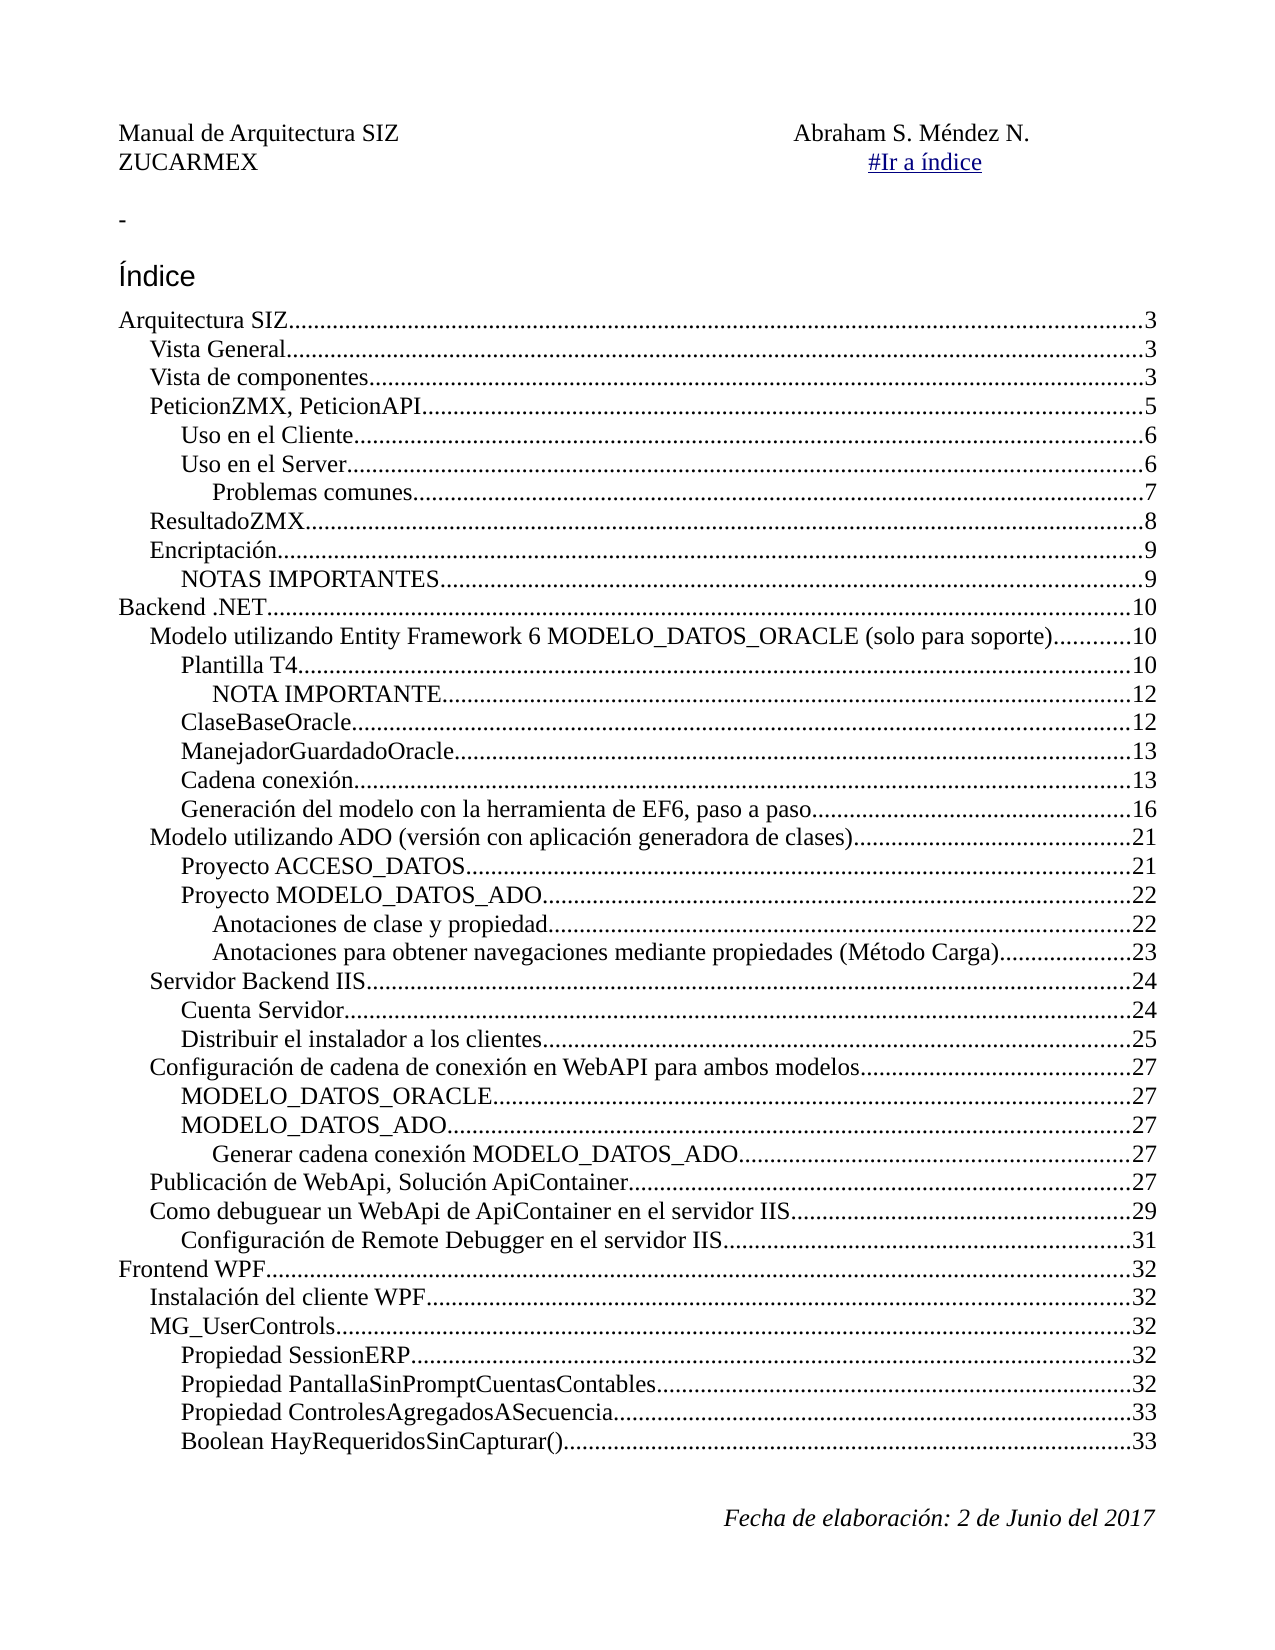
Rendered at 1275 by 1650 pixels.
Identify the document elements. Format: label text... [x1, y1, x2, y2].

text ManejadorGuardadoOracle 13 [118, 736, 1157, 765]
text MODELO_DATOS_ORACLE 27 [118, 1081, 1157, 1110]
text Anotaciones para obtener navegaciones mediante propiedades (Método Carga) 23 [118, 937, 1157, 966]
text MODELO_DATOS_ADO 27 [118, 1110, 1157, 1139]
text PeticionZMX, PeticionAPI 5 [118, 391, 1157, 420]
text Distribuir el instalador a los clientes 25 [118, 1024, 1157, 1052]
text Como debuguear un WebApi de ApiContainer en el servidor IIS 29 [118, 1196, 1157, 1225]
subtitle Índice [118, 259, 1157, 292]
text Proyecto ACCESO_DATOS 21 [118, 851, 1157, 880]
text Encriptación 9 [118, 535, 1157, 564]
text Cuenta Servidor 24 [118, 995, 1157, 1024]
text Generación del modelo con la herramienta de EF6, paso a paso 16 [118, 794, 1157, 822]
text Plantilla T4 10 [118, 650, 1157, 679]
text - [118, 205, 1157, 234]
text Instalación del cliente WPF 32 [118, 1282, 1157, 1311]
text Propiedad ControlesAgregadosASecuencia 33 [118, 1397, 1157, 1426]
text Backend .NET 10 [118, 592, 1157, 621]
text Configuración de Remote Debugger en el servidor IIS 31 [118, 1225, 1157, 1254]
text Uso en el Server 6 [118, 449, 1157, 477]
text Configuración de cadena de conexión en WebAPI para ambos modelos 27 [118, 1052, 1157, 1081]
text Problemas comunes 7 [118, 477, 1157, 506]
text Uso en el Cliente 6 [118, 420, 1157, 449]
text Anotaciones de clase y propiedad 22 [118, 909, 1157, 937]
text Boolean HayRequeridosSinCapturar() 33 [118, 1426, 1157, 1455]
text Modelo utilizando Entity Framework 6 MODELO_DATOS_ORACLE (solo para soporte) 10 [118, 621, 1157, 650]
text ResultadoZMX 8 [118, 506, 1157, 535]
text Frontend WPF 32 [118, 1254, 1157, 1282]
text Servidor Backend IIS 24 [118, 966, 1157, 995]
text NOTAS IMPORTANTES 9 [118, 564, 1157, 592]
text ClaseBaseOracle 12 [118, 707, 1157, 736]
text Vista de componentes 3 [118, 362, 1157, 391]
text Cadena conexión 13 [118, 765, 1157, 794]
text NOTA IMPORTANTE 12 [118, 679, 1157, 707]
text Propiedad PantallaSinPromptCuentasContables 32 [118, 1369, 1157, 1397]
text Proyecto MODELO_DATOS_ADO 22 [118, 880, 1157, 909]
text MG_UserControls 32 [118, 1311, 1157, 1340]
text Vista General 3 [118, 334, 1157, 362]
text Modelo utilizando ADO (versión con aplicación generadora de clases) 21 [118, 822, 1157, 851]
text Arquitectura SIZ 3 [118, 305, 1157, 334]
text Propiedad SessionERP 32 [118, 1340, 1157, 1369]
text Generar cadena conexión MODELO_DATOS_ADO 27 [118, 1139, 1157, 1167]
text Publicación de WebApi, Solución ApiContainer 27 [118, 1167, 1157, 1196]
